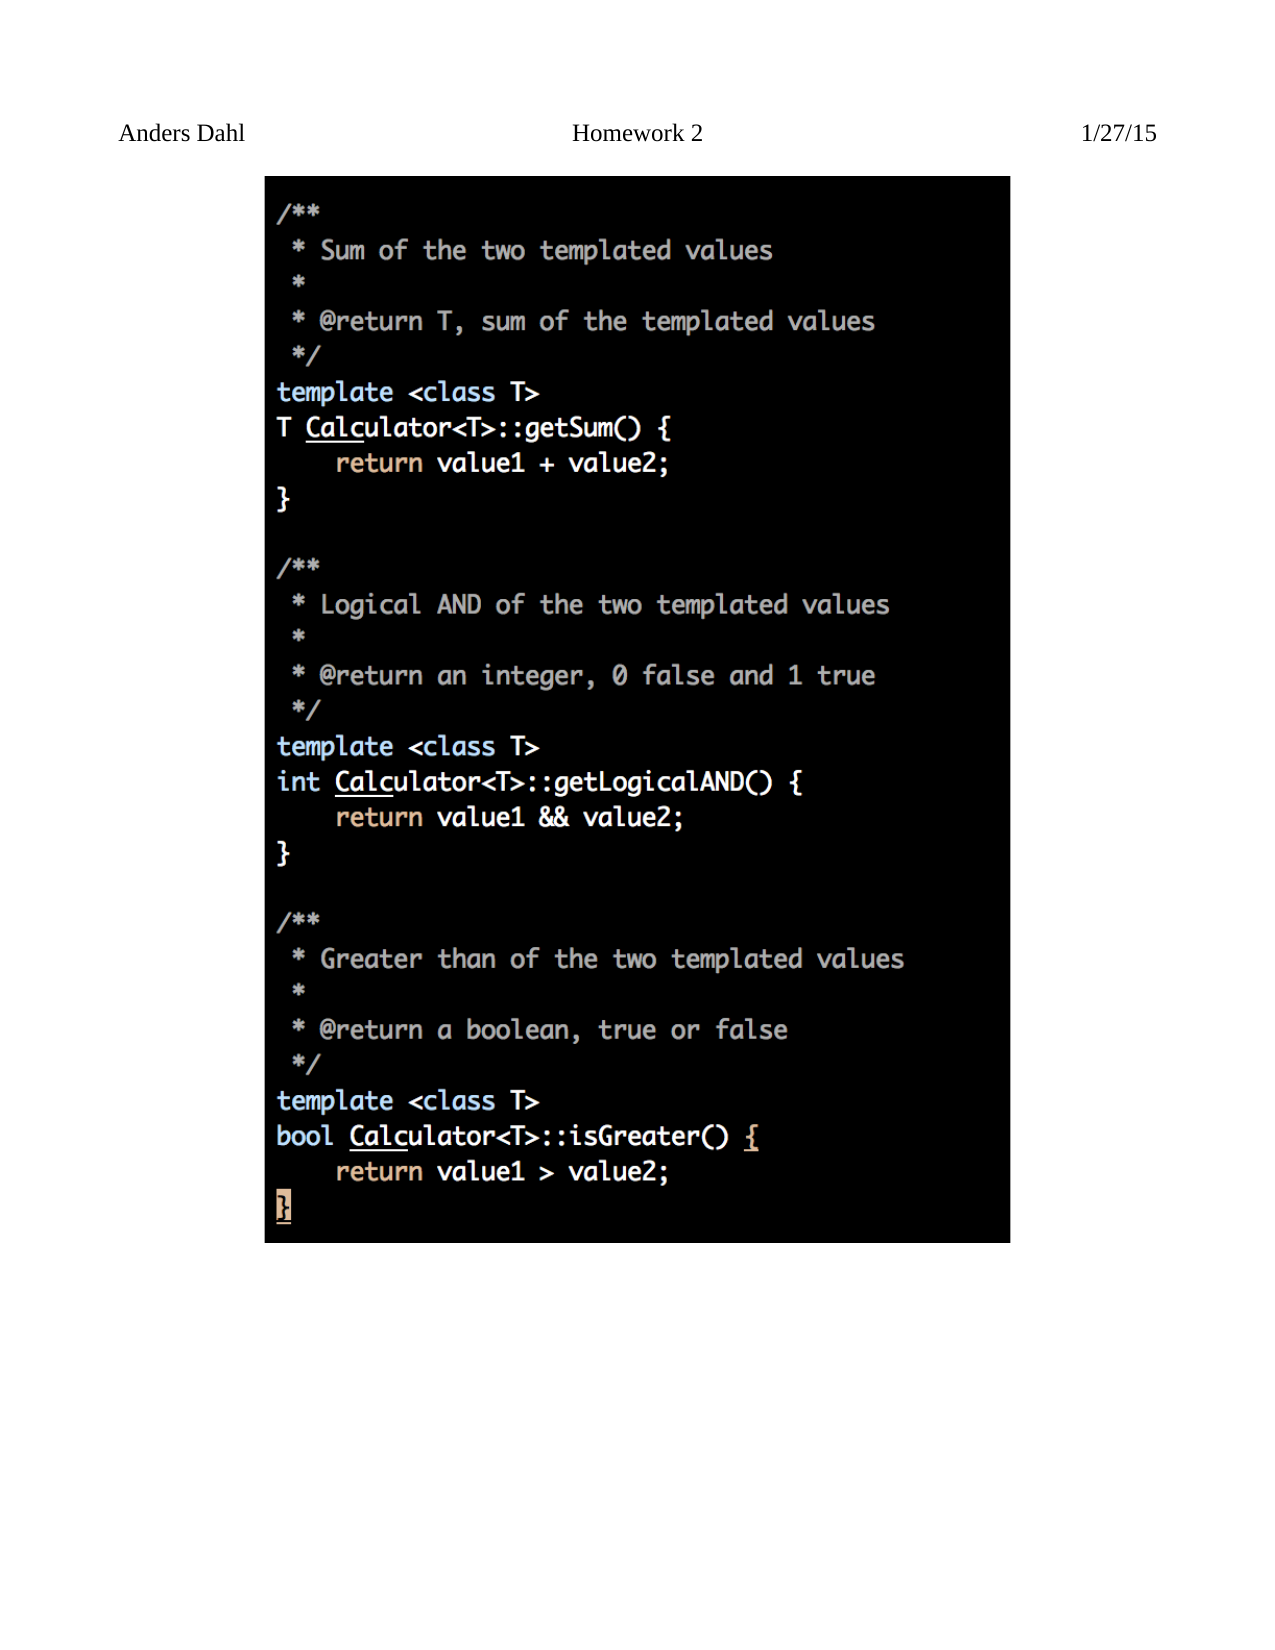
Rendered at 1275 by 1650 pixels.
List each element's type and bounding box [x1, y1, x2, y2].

picture [264, 176, 1011, 1243]
